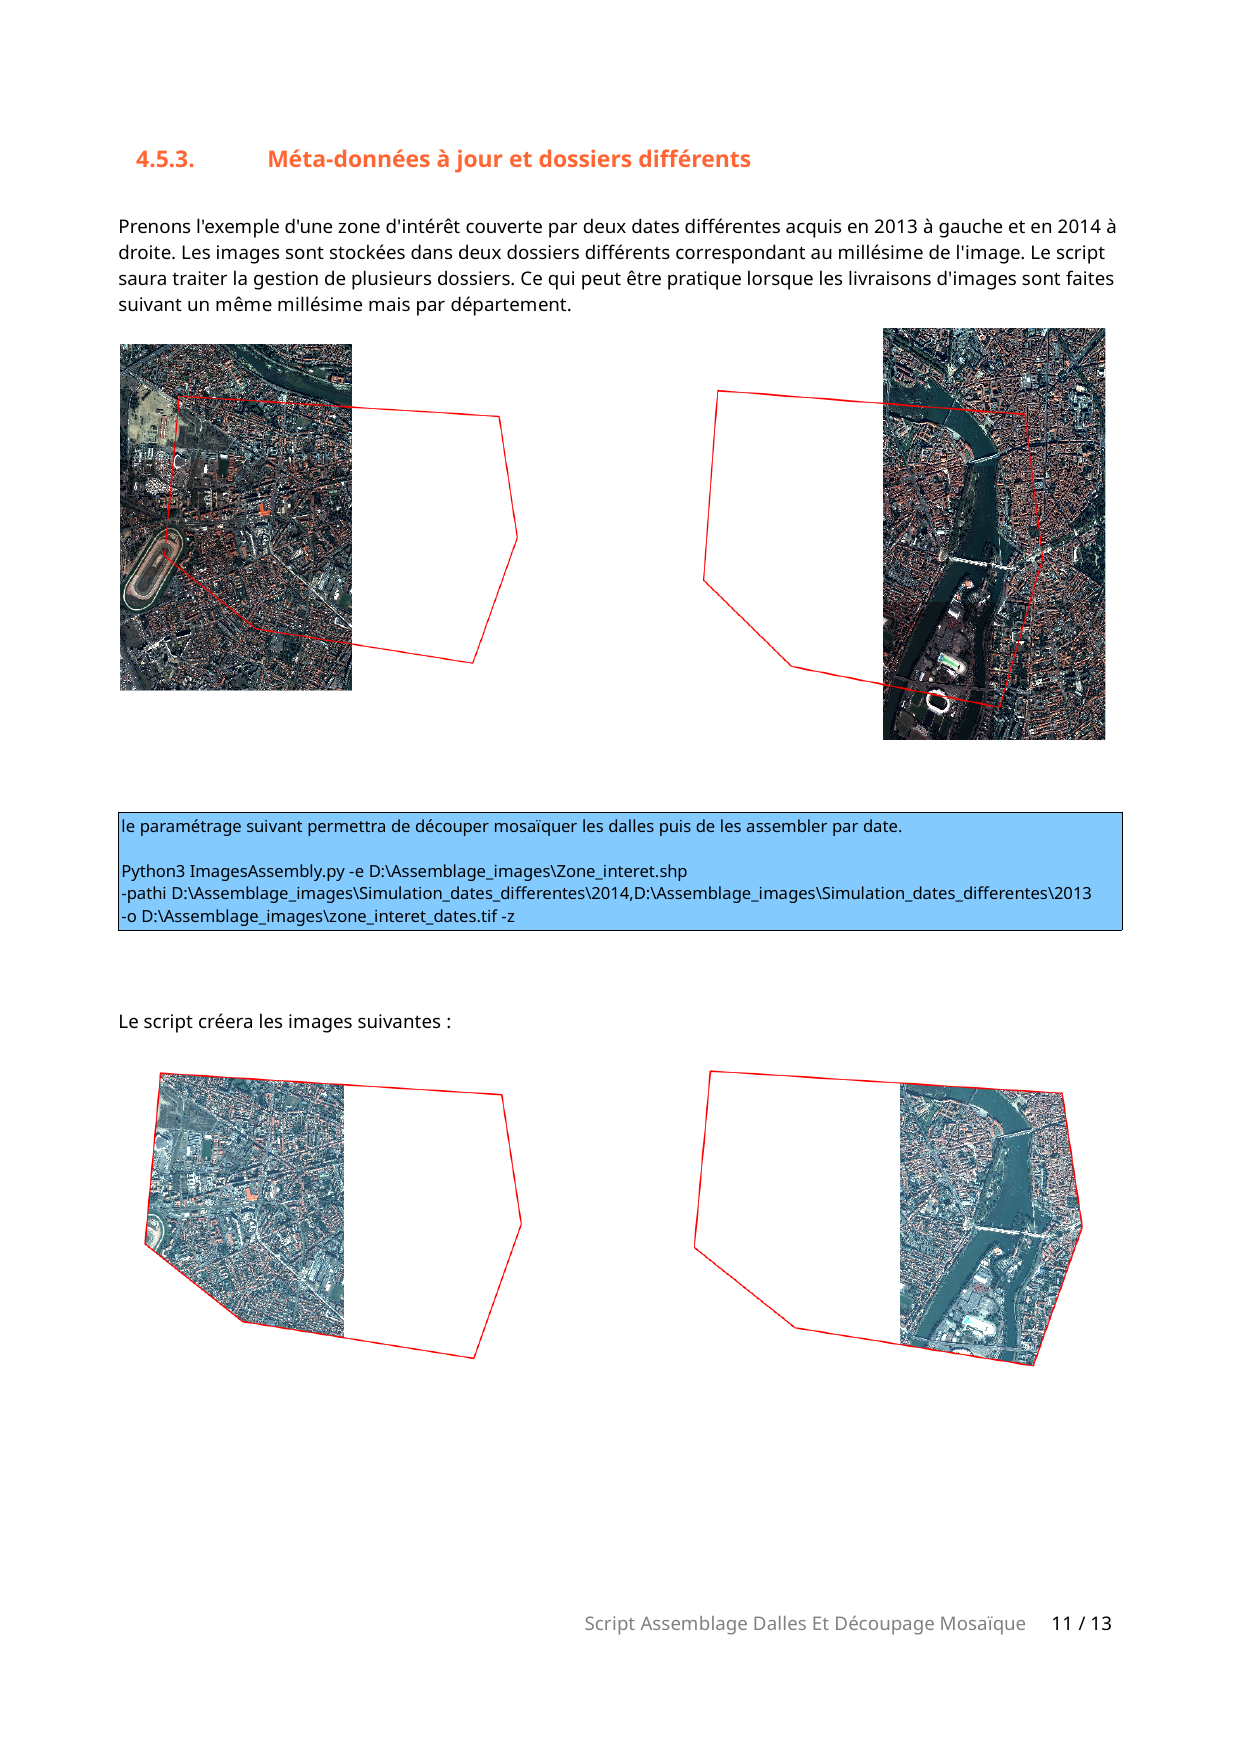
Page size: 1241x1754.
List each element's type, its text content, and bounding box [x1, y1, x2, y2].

text -o D:\Assemblage_images\zone_interet_dates.tif -z [121, 905, 1119, 927]
text le paramétrage suivant permettra de découper mosaïquer les dalles puis de les assembler par date. [121, 815, 1119, 837]
picture [688, 1055, 1093, 1372]
text -pathi D:\Assemblage_images\Simulation_dates_differentes\2014,D:\Assemblage_images\Simulation_dates_differentes\2013 [121, 882, 1119, 905]
picture [118, 342, 532, 691]
text Python3 ImagesAssembly.py -e D:\Assemblage_images\Zone_interet.shp [121, 860, 1119, 882]
text Le script créera les images suivantes : [118, 1008, 1122, 1034]
text Prenons l'exemple d'une zone d'intérêt couverte par deux dates différentes acquis en 2013 à gauche et en 2014 à droite. Les images sont stockées dans deux dossiers différents correspondant au millésime de l'image. Le script saura traiter la gestion de plusieurs dossiers. Ce qui peut être pratique lorsque les livraisons d'images sont faites suivant un même millésime mais par département. [118, 213, 1122, 317]
picture [692, 323, 1106, 741]
subtitle Méta-données à jour et dossiers différents [118, 143, 1122, 174]
picture [138, 1060, 533, 1371]
